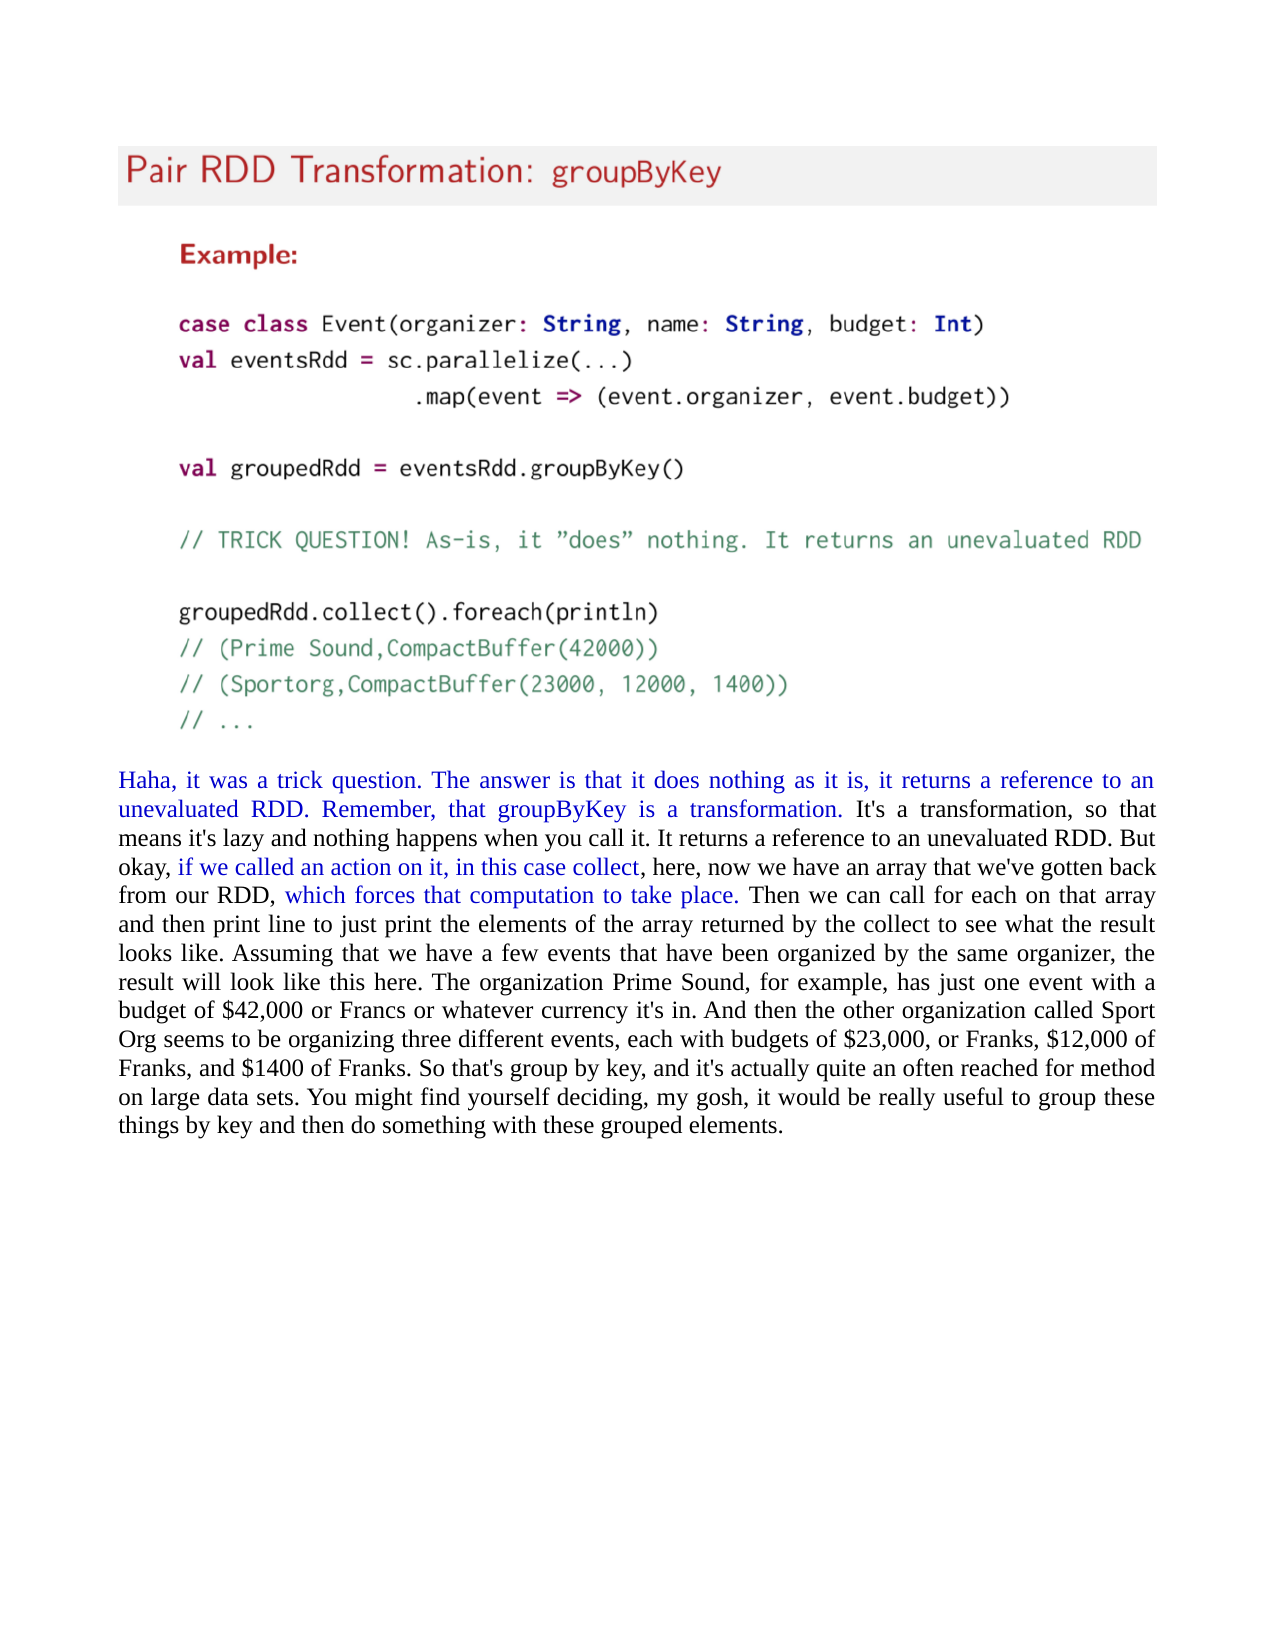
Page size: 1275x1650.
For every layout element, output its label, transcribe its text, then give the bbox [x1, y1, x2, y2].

text Haha, it was a trick question. The answer is that it does nothing as it is, it returns a reference to an unevaluated RDD. Remember, that groupByKey is a transformation. It's a transformation, so that means it's lazy and nothing happens when you call it. It returns a reference to an unevaluated RDD. But okay, if we called an action on it, in this case collect, here, now we have an array that we've gotten back from our RDD, which forces that computation to take place. Then we can call for each on that array and then print line to just print the elements of the array returned by the collect to see what the result looks like. Assuming that we have a few events that have been organized by the same organizer, the result will look like this here. The organization Prime Sound, for example, has just one event with a budget of $42,000 or Francs or whatever currency it's in. And then the other organization called Sport Org seems to be organizing three different events, each with budgets of $23,000, or Franks, $12,000 of Franks, and $1400 of Franks. So that's group by key, and it's actually quite an often reached for method on large data sets. You might find yourself deciding, my gosh, it would be really useful to group these things by key and then do something with these grouped elements. [118, 765, 1157, 1139]
picture [118, 146, 1157, 737]
